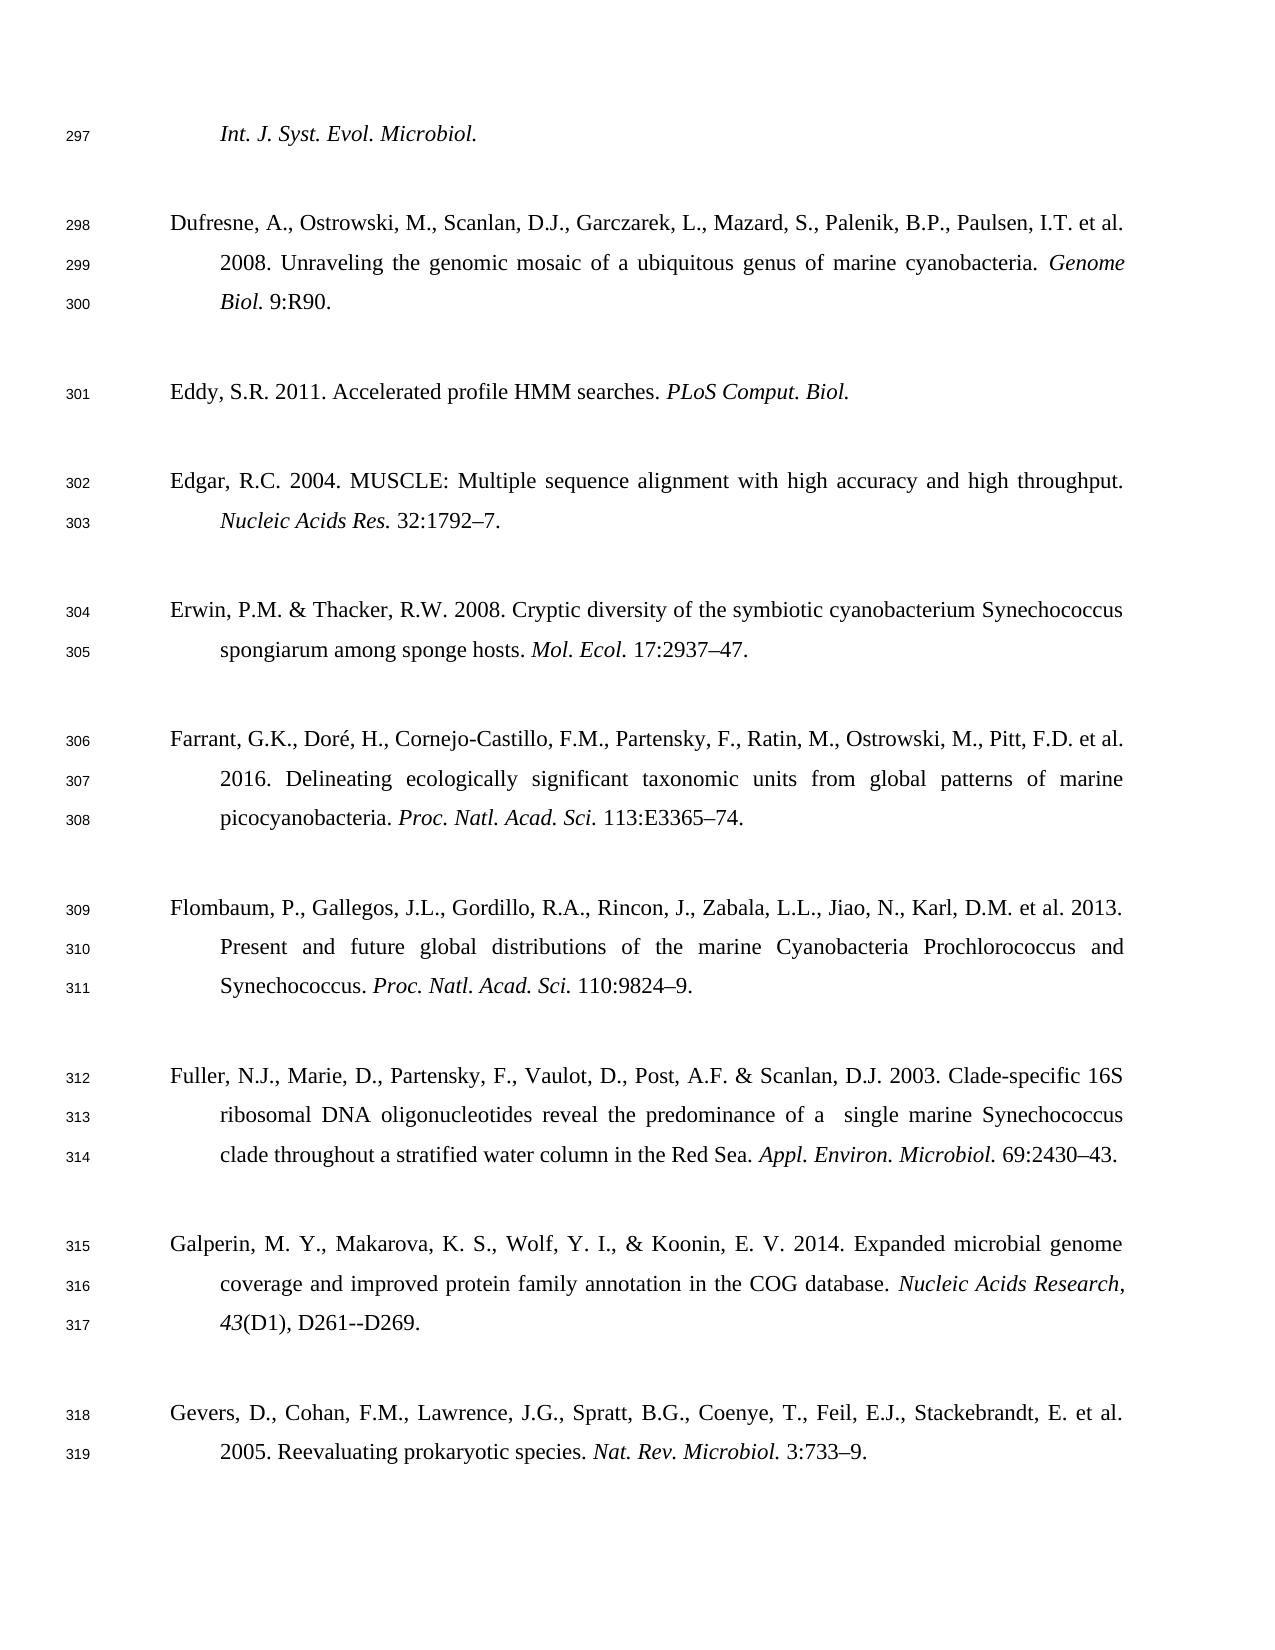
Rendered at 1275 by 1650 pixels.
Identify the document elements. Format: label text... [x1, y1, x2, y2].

text Farrant, G.K., Doré, H., Cornejo-Castillo, F.M., Partensky, F., Ratin, M., Ostrowski, M., Pitt, F.D. et al. 2016. Delineating ecologically significant taxonomic units from global patterns of marine picocyanobacteria. Proc. Natl. Acad. Sci. 113:E3365–74. [170, 725, 1125, 831]
text Flombaum, P., Gallegos, J.L., Gordillo, R.A., Rincon, J., Zabala, L.L., Jiao, N., Karl, D.M. et al. 2013. Present and future global distributions of the marine Cyanobacteria Prochlorococcus and Synechococcus. Proc. Natl. Acad. Sci. 110:9824–9. [170, 894, 1125, 999]
text Gevers, D., Cohan, F.M., Lawrence, J.G., Spratt, B.G., Coenye, T., Feil, E.J., Stackebrandt, E. et al. 2005. Reevaluating prokaryotic species. Nat. Rev. Microbiol. 3:733–9. [170, 1399, 1125, 1465]
text Eddy, S.R. 2011. Accelerated profile HMM searches. PLoS Comput. Biol. [170, 378, 1125, 404]
text Edgar, R.C. 2004. MUSCLE: Multiple sequence alignment with high accuracy and high throughput. Nucleic Acids Res. 32:1792–7. [170, 467, 1125, 533]
text Galperin, M. Y., Makarova, K. S., Wolf, Y. I., & Koonin, E. V. 2014. Expanded microbial genome coverage and improved protein family annotation in the COG database. Nucleic Acids Research, 43(D1), D261--D269. [170, 1231, 1125, 1336]
text Fuller, N.J., Marie, D., Partensky, F., Vaulot, D., Post, A.F. & Scanlan, D.J. 2003. Clade-specific 16S ribosomal DNA oligonucleotides reveal the predominance of a single marine Synechococcus clade throughout a stratified water column in the Red Sea. Appl. Environ. Microbiol. 69:2430–43. [170, 1062, 1125, 1167]
text Int. J. Syst. Evol. Microbiol. [170, 120, 1125, 146]
text Dufresne, A., Ostrowski, M., Scanlan, D.J., Garczarek, L., Mazard, S., Palenik, B.P., Paulsen, I.T. et al. 2008. Unraveling the genomic mosaic of a ubiquitous genus of marine cyanobacteria. Genome Biol. 9:R90. [170, 209, 1125, 315]
text Erwin, P.M. & Thacker, R.W. 2008. Cryptic diversity of the symbiotic cyanobacterium Synechococcus spongiarum among sponge hosts. Mol. Ecol. 17:2937–47. [170, 596, 1125, 662]
